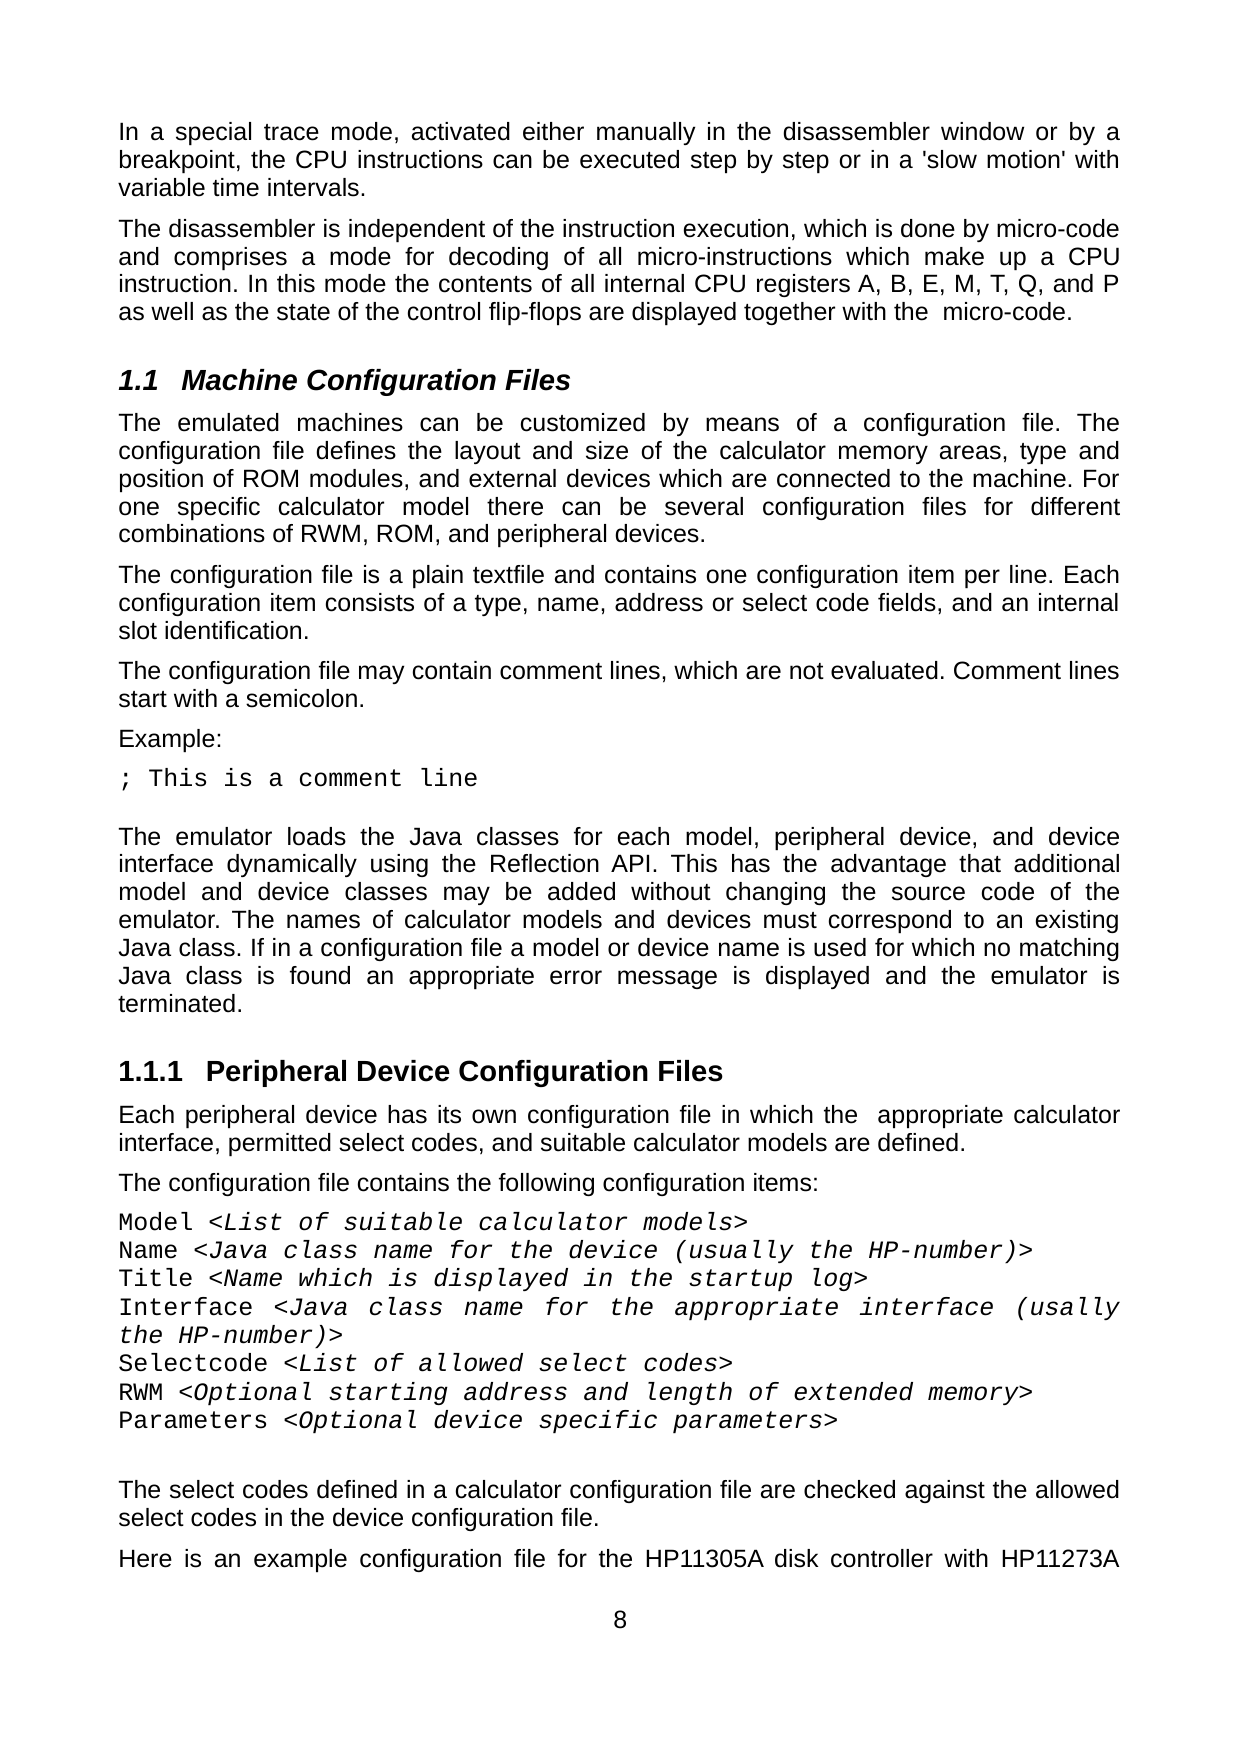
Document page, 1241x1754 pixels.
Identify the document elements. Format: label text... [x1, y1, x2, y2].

text Here is an example configuration file for the HP11305A disk controller with HP11273A [118, 1544, 1122, 1572]
text The configuration file is a plain textfile and contains one configuration item per line. Each configuration item consists of a type, name, address or select code fields, and an internal slot identification. [118, 561, 1122, 644]
text Example: [118, 725, 1122, 753]
text The select codes defined in a calculator configuration file are checked against the allowed select codes in the device configuration file. [118, 1476, 1122, 1532]
text Parameters <Optional device specific parameters> [118, 1407, 1122, 1436]
text The emulator loads the Java classes for each model, peripheral device, and device interface dynamically using the Reflection API. This has the advantage that additional model and device classes may be added without changing the source code of the emulator. The names of calculator models and devices must correspond to an existing Java class. If in a configuration file a model or device name is used for which no matching Java class is found an appropriate error message is displayed and the emulator is terminated. [118, 822, 1122, 1018]
text Selectcode <List of allowed select codes> [118, 1351, 1122, 1379]
subtitle Machine Configuration Files [118, 363, 1122, 396]
text The configuration file may contain comment lines, which are not evaluated. Comment lines start with a semicolon. [118, 657, 1122, 713]
text Title <Name which is displayed in the startup log> [118, 1266, 1122, 1294]
text The emulated machines can be customized by means of a configuration file. The configuration file defines the layout and size of the calculator memory areas, type and position of ROM modules, and external devices which are connected to the machine. For one specific calculator model there can be several configuration files for different combinations of RWM, ROM, and peripheral devices. [118, 409, 1122, 548]
text The configuration file contains the following configuration items: [118, 1169, 1122, 1197]
text Model <List of suitable calculator models> [118, 1209, 1122, 1237]
text Name <Java class name for the device (usually the HP-number)> [118, 1237, 1122, 1266]
text Each peripheral device has its own configuration file in which the appropriate calculator interface, permitted select codes, and suitable calculator models are defined. [118, 1100, 1122, 1156]
text ; This is a comment line [118, 766, 1122, 794]
text RWM <Optional starting address and length of extended memory> [118, 1379, 1122, 1407]
text In a special trace mode, activated either manually in the disassembler window or by a breakpoint, the CPU instructions can be executed step by step or in a 'slow motion' with variable time intervals. [118, 118, 1122, 202]
text Interface <Java class name for the appropriate interface (usally the HP-number)> [118, 1294, 1122, 1351]
subtitle Peripheral Device Configuration Files [118, 1055, 1122, 1088]
text The disassembler is independent of the instruction execution, which is done by micro-code and comprises a mode for decoding of all micro-instructions which make up a CPU instruction. In this mode the contents of all internal CPU registers A, B, E, M, T, Q, and P as well as the state of the control flip-flops are displayed together with the micro-code. [118, 214, 1122, 326]
